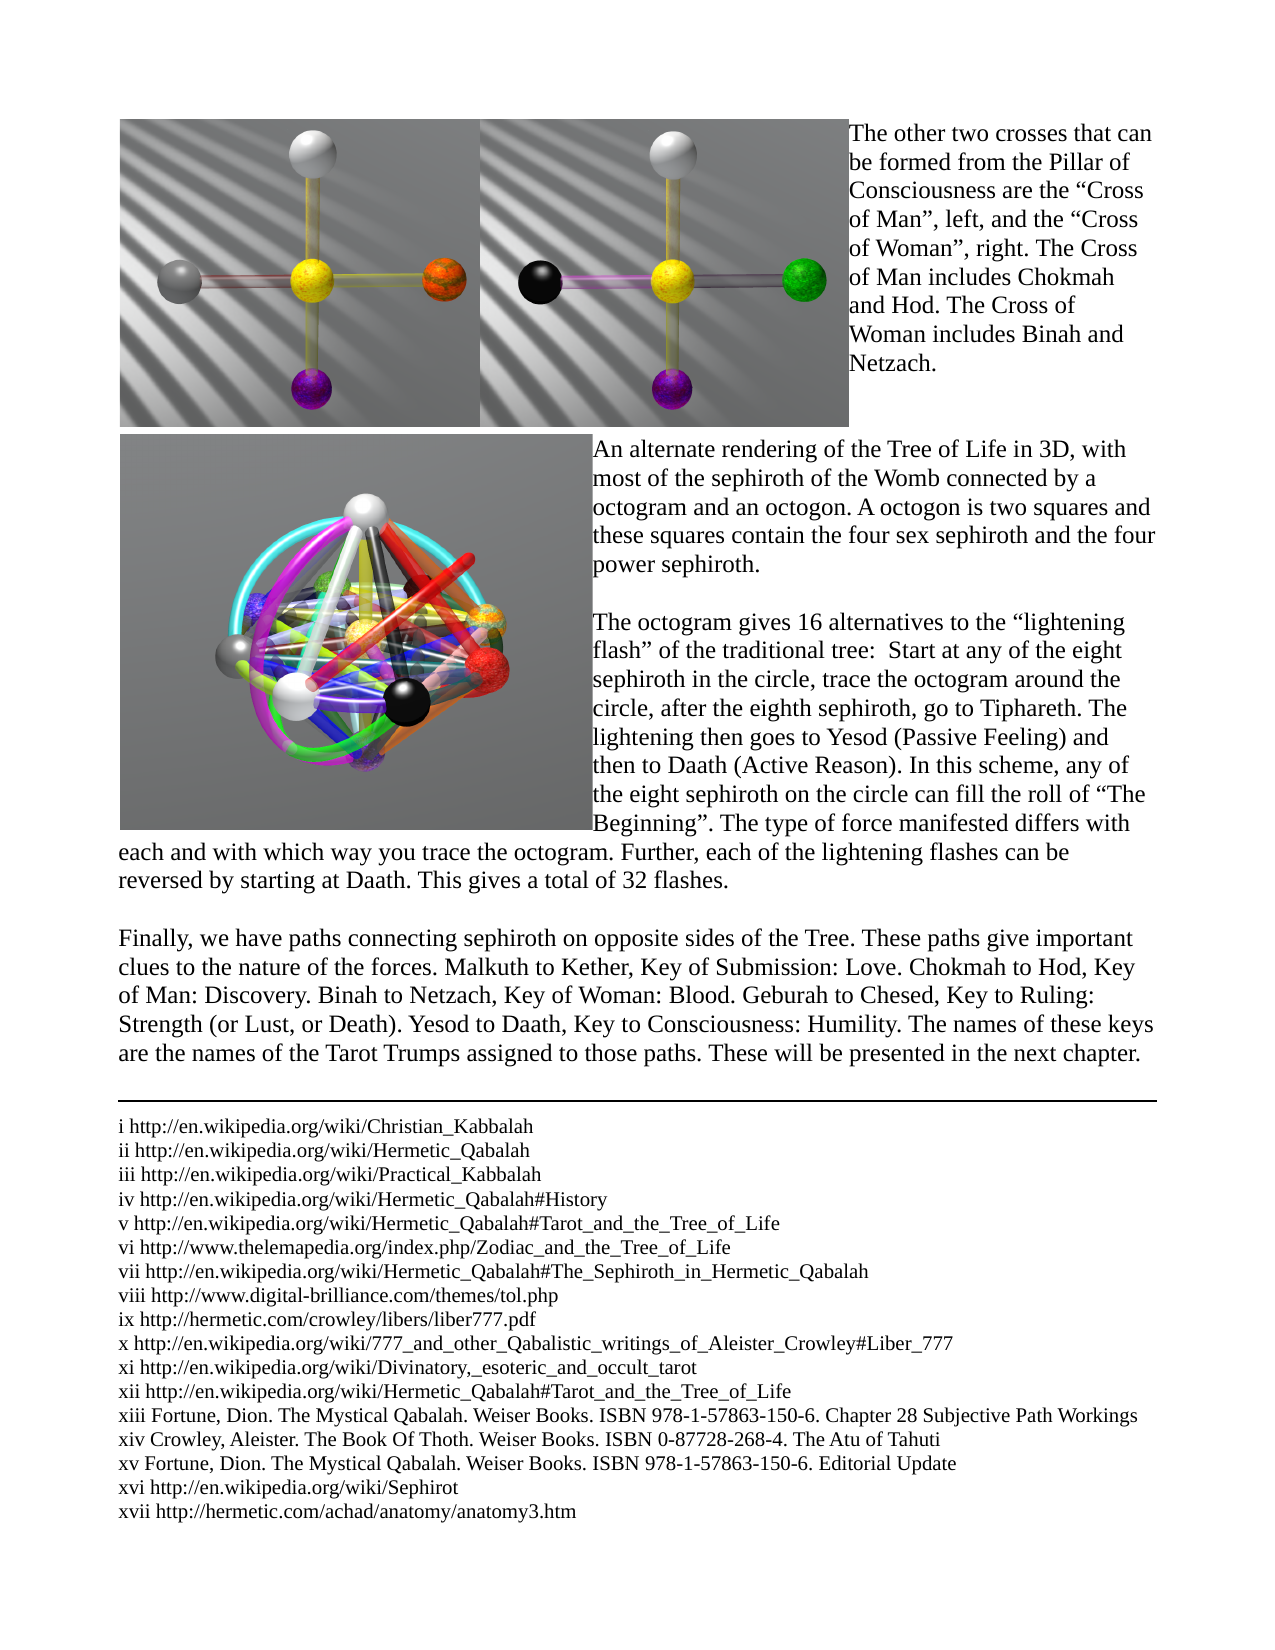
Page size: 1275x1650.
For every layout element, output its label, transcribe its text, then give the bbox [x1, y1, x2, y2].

text The other two crosses that can be formed from the Pillar of Consciousness are the “Cross of Man”, left, and the “Cross of Woman”, right. The Cross of Man includes Chokmah and Hod. The Cross of Woman includes Binah and Netzach. [118, 118, 1157, 377]
text vii http://en.wikipedia.org/wiki/Hermetic_Qabalah#The_Sephiroth_in_Hermetic_Qabalah [118, 1259, 1157, 1283]
text ii http://en.wikipedia.org/wiki/Hermetic_Qabalah [118, 1138, 1157, 1162]
text xvi http://en.wikipedia.org/wiki/Sephirot [118, 1475, 1157, 1499]
text An alternate rendering of the Tree of Life in 3D, with most of the sephiroth of the Womb connected by a octogram and an octogon. A octogon is two squares and these squares contain the four sex sephiroth and the four power sephiroth. [593, 434, 1157, 578]
text ix http://hermetic.com/crowley/libers/liber777.pdf [118, 1307, 1157, 1331]
text iv http://en.wikipedia.org/wiki/Hermetic_Qabalah#History [118, 1186, 1157, 1211]
text viii http://www.digital-brilliance.com/themes/tol.php [118, 1283, 1157, 1307]
text xiv Crowley, Aleister. The Book Of Thoth. Weiser Books. ISBN 0-87728-268-4. The Atu of Tahuti [118, 1427, 1157, 1451]
picture [120, 434, 593, 830]
text iii http://en.wikipedia.org/wiki/Practical_Kabbalah [118, 1162, 1157, 1186]
text v http://en.wikipedia.org/wiki/Hermetic_Qabalah#Tarot_and_the_Tree_of_Life [118, 1211, 1157, 1234]
text xi http://en.wikipedia.org/wiki/Divinatory,_esoteric_and_occult_tarot [118, 1355, 1157, 1379]
text xv Fortune, Dion. The Mystical Qabalah. Weiser Books. ISBN 978-1-57863-150-6. Editorial Update [118, 1451, 1157, 1475]
text vi http://www.thelemapedia.org/index.php/Zodiac_and_the_Tree_of_Life [118, 1234, 1157, 1259]
text x http://en.wikipedia.org/wiki/777_and_other_Qabalistic_writings_of_Aleister_Crowley#Liber_777 [118, 1331, 1157, 1355]
text Finally, we have paths connecting sephiroth on opposite sides of the Tree. These paths give important clues to the nature of the forces. Malkuth to Kether, Key of Submission: Love. Chokmah to Hod, Key of Man: Discovery. Binah to Netzach, Key of Woman: Blood. Geburah to Chesed, Key to Ruling: Strength (or Lust, or Death). Yesod to Daath, Key to Consciousness: Humility. The names of these keys are the names of the Tarot Trumps assigned to those paths. These will be presented in the next chapter. [118, 923, 1157, 1067]
text xiii Fortune, Dion. The Mystical Qabalah. Weiser Books. ISBN 978-1-57863-150-6. Chapter 28 Subjective Path Workings [118, 1403, 1157, 1427]
text i http://en.wikipedia.org/wiki/Christian_Kabbalah [118, 1114, 1157, 1138]
picture [119, 119, 849, 427]
text xii http://en.wikipedia.org/wiki/Hermetic_Qabalah#Tarot_and_the_Tree_of_Life [118, 1379, 1157, 1403]
text The octogram gives 16 alternatives to the “lightening flash” of the traditional tree: Start at any of the eight sephiroth in the circle, trace the octogram around the circle, after the eighth sephiroth, go to Tiphareth. The lightening then goes to Yesod (Passive Feeling) and then to Daath (Active Reason). In this scheme, any of the eight sephiroth on the circle can fill the roll of “The Beginning”. The type of force manifested differs with each and with which way you trace the octogram. Further, each of the lightening flashes can be reversed by starting at Daath. This gives a total of 32 flashes. [118, 607, 1157, 894]
text xvii http://hermetic.com/achad/anatomy/anatomy3.htm [118, 1499, 1157, 1523]
